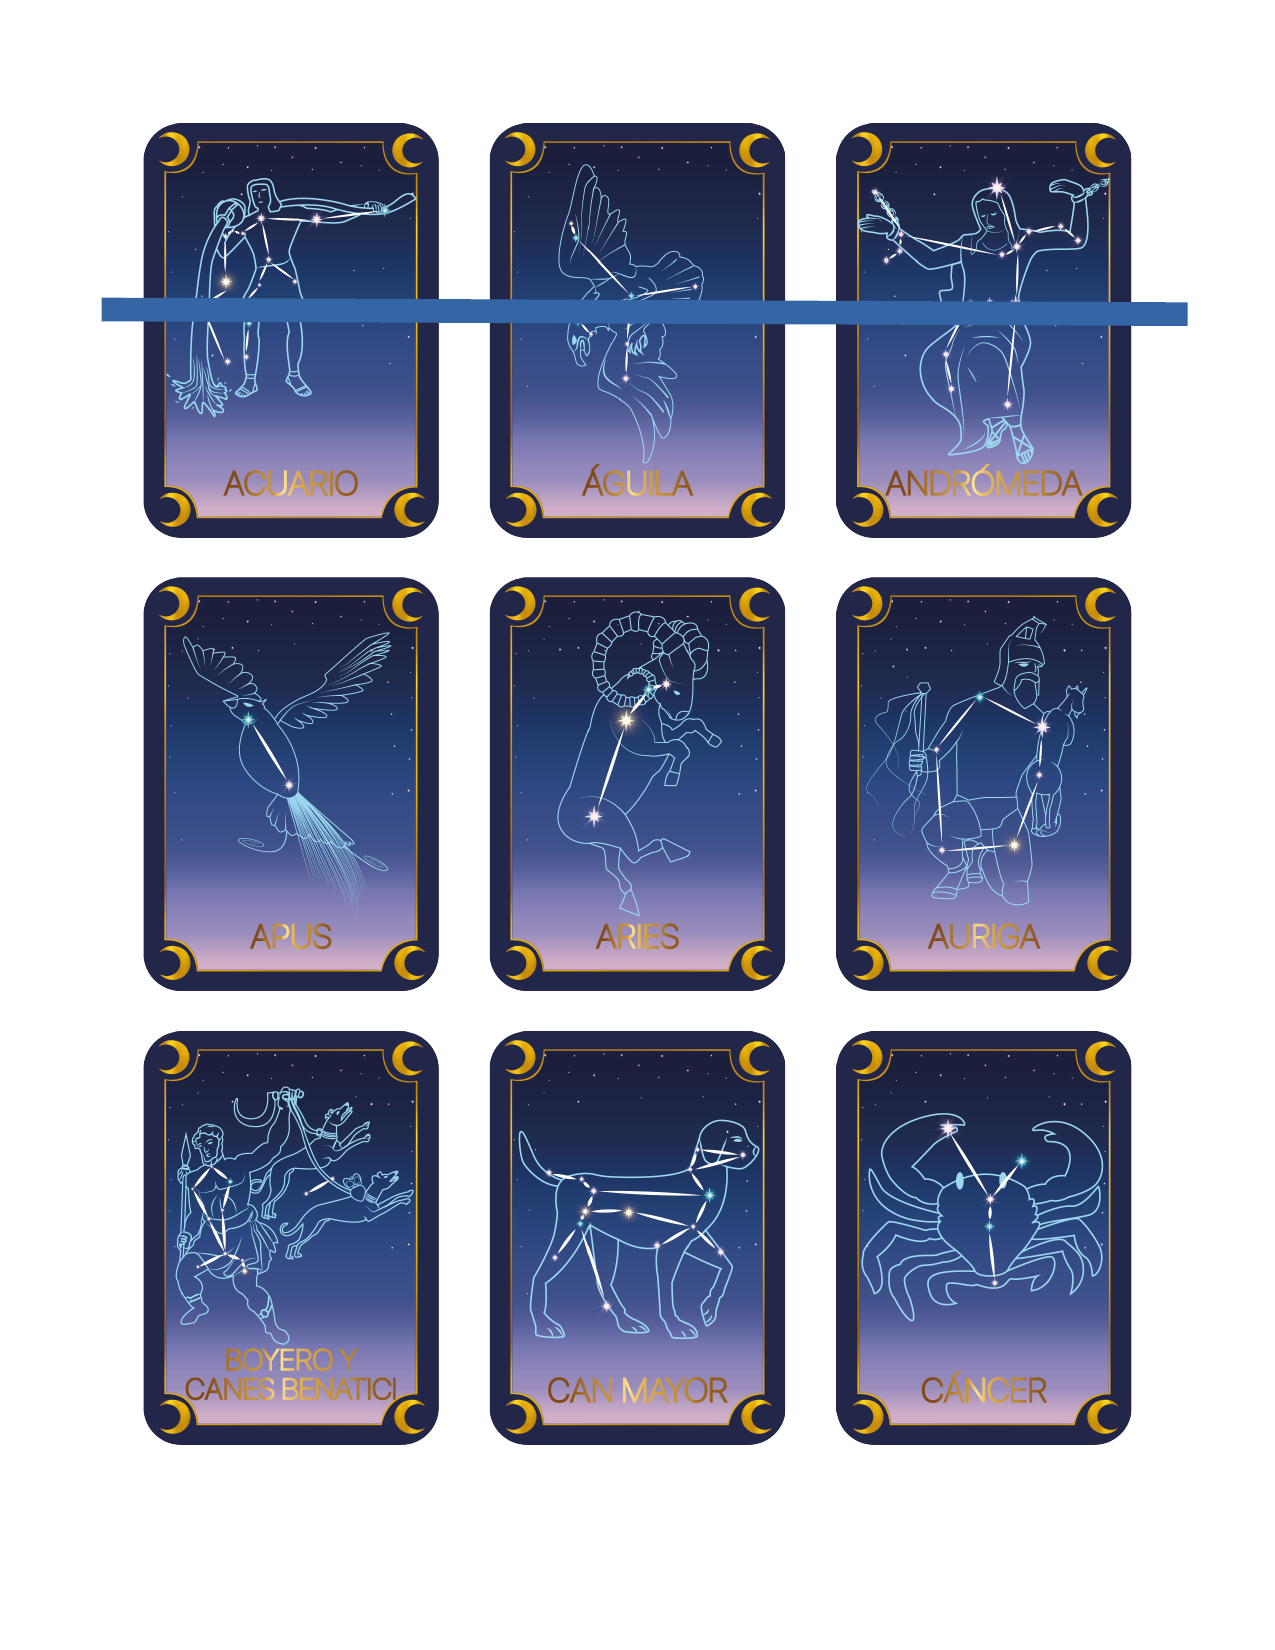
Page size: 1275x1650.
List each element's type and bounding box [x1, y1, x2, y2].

picture [836, 1031, 1132, 1445]
table_header [811, 118, 1157, 302]
table_header [118, 118, 464, 299]
table_header [464, 118, 811, 300]
picture [836, 325, 1132, 538]
table_header [811, 325, 1157, 572]
table_cell [811, 1025, 1157, 1479]
picture [143, 1031, 439, 1445]
picture [489, 577, 786, 991]
picture [143, 577, 439, 991]
table_cell [464, 1025, 811, 1479]
table_cell [118, 572, 464, 1025]
picture [836, 123, 1132, 302]
table_header [464, 323, 811, 572]
picture [489, 1031, 786, 1445]
picture [836, 577, 1132, 991]
table_header [118, 322, 464, 572]
picture [143, 123, 439, 299]
table_cell [464, 572, 811, 1025]
picture [143, 322, 439, 538]
table_cell [118, 1025, 464, 1479]
picture [489, 323, 786, 538]
picture [489, 123, 786, 300]
table_cell [811, 572, 1157, 1025]
